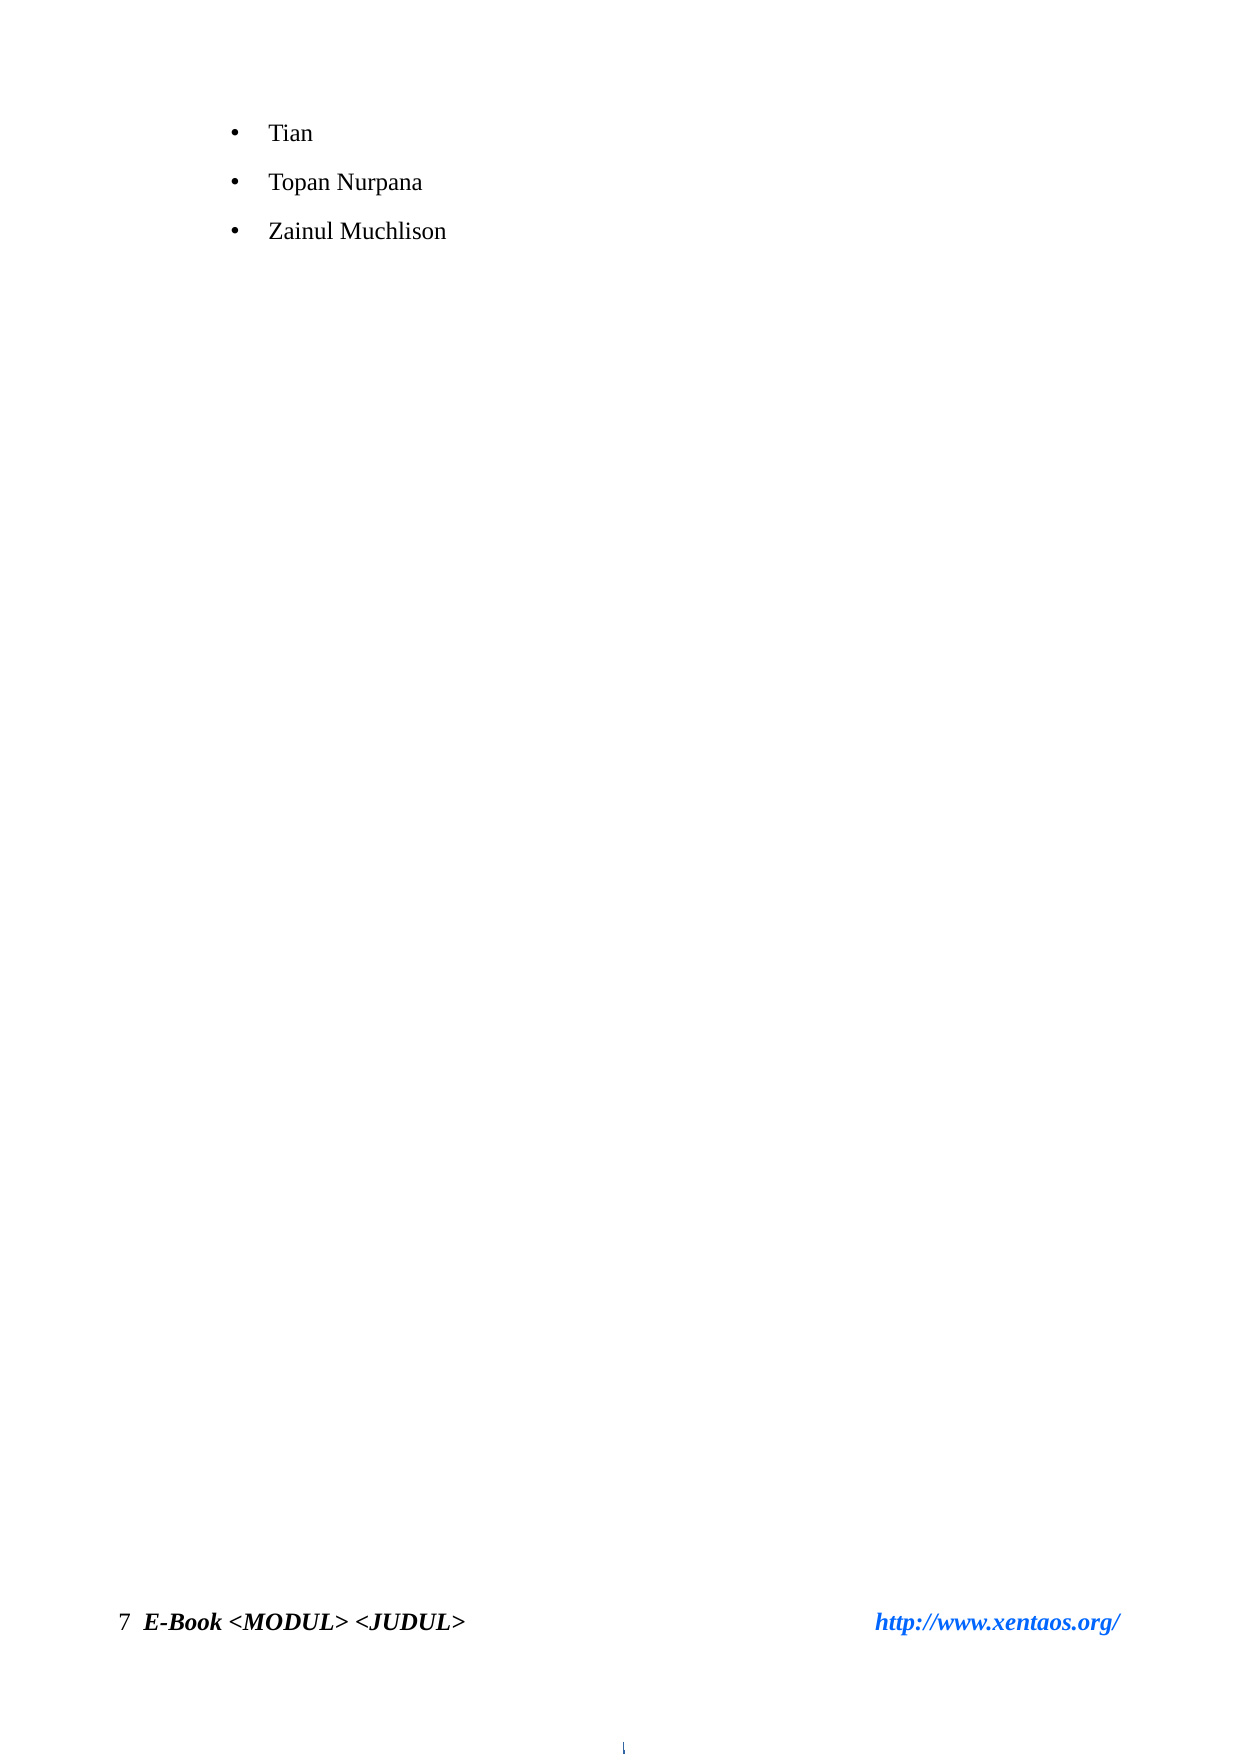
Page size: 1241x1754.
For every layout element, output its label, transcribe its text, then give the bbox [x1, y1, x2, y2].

list Tian [231, 118, 1122, 147]
list Zainul Muchlison [231, 216, 1122, 245]
list Topan Nurpana [231, 167, 1122, 196]
